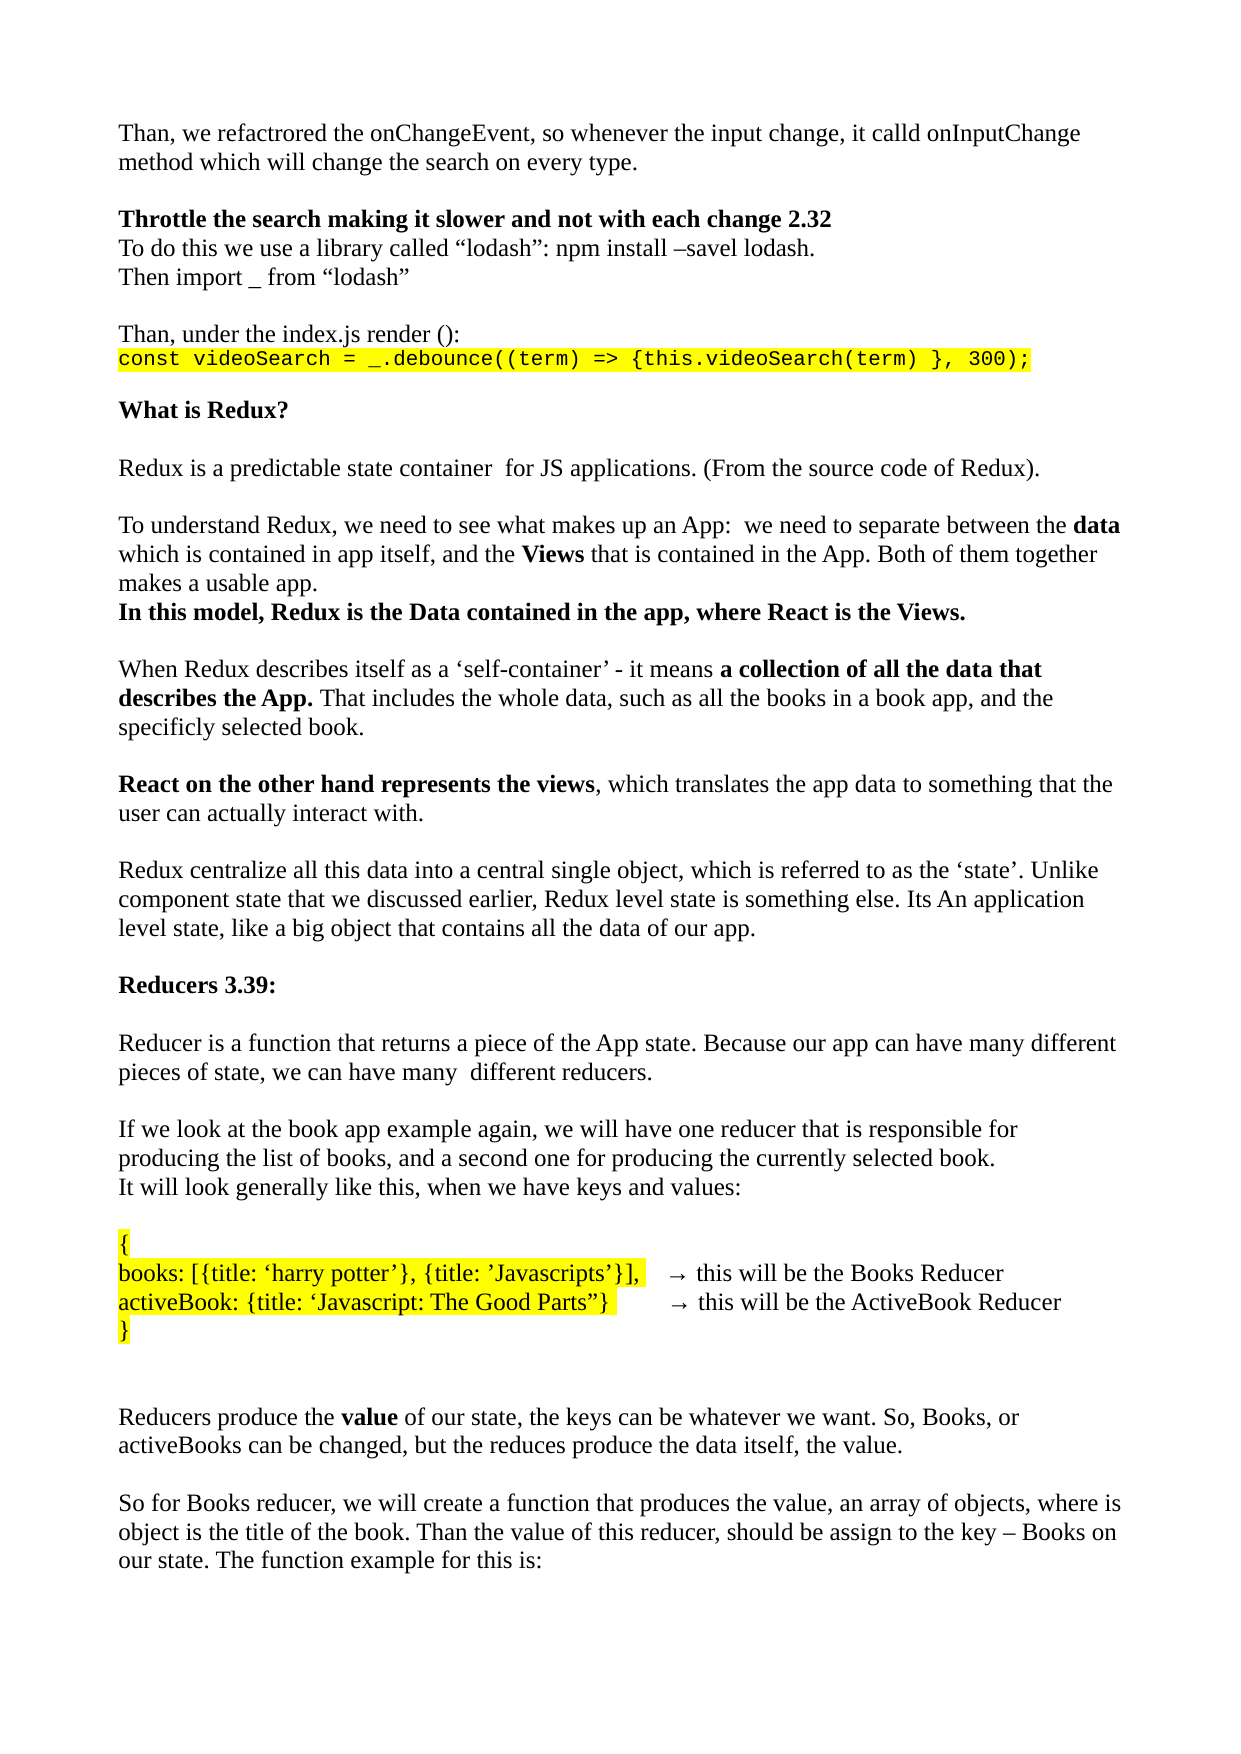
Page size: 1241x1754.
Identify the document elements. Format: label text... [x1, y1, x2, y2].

text Redux is a predictable state container for JS applications. (From the source code of Redux). [118, 453, 1122, 482]
text Reducer is a function that returns a piece of the App state. Because our app can have many different pieces of state, we can have many different reducers. [118, 1028, 1122, 1085]
text Than, under the index.js render (): [118, 319, 1122, 348]
text } [118, 1315, 1122, 1344]
text Then import _ from “lodash” [118, 262, 1122, 291]
text When Redux describes itself as a ‘self-container’ - it means a collection of all the data that describes the App. That includes the whole data, such as all the books in a book app, and the specificly selected book. [118, 654, 1122, 740]
text activeBook: {title: ‘Javascript: The Good Parts”} → this will be the ActiveBook Reducer [118, 1287, 1122, 1315]
text Reducers 3.39: [118, 970, 1122, 999]
text const videoSearch = _.debounce((term) => {this.videoSearch(term) }, 300); [118, 348, 1122, 372]
text What is Redux? [118, 395, 1122, 424]
text Than, we refactrored the onChangeEvent, so whenever the input change, it calld onInputChange method which will change the search on every type. [118, 118, 1122, 176]
text books: [{title: ‘harry potter’}, {title: ’Javascripts’}], → this will be the Books Reducer [118, 1258, 1122, 1287]
text So for Books reducer, we will create a function that produces the value, an array of objects, where is object is the title of the book. Than the value of this reducer, should be assign to the key – Books on our state. The function example for this is: [118, 1488, 1122, 1574]
text Reducers produce the value of our state, the keys can be whatever we want. So, Books, or activeBooks can be changed, but the reduces produce the data itself, the value. [118, 1402, 1122, 1459]
text Redux centralize all this data into a central single object, which is referred to as the ‘state’. Unlike component state that we discussed earlier, Redux level state is something else. Its An application level state, like a big object that contains all the data of our app. [118, 855, 1122, 942]
text In this model, Redux is the Data contained in the app, where React is the Views. [118, 597, 1122, 625]
text If we look at the book app example again, we will have one reducer that is responsible for producing the list of books, and a second one for producing the currently selected book. [118, 1114, 1122, 1172]
text It will look generally like this, when we have keys and values: [118, 1172, 1122, 1200]
text { [118, 1229, 1122, 1258]
text To understand Redux, we need to see what makes up an App: we need to separate between the data which is contained in app itself, and the Views that is contained in the App. Both of them together makes a usable app. [118, 510, 1122, 597]
text To do this we use a library called “lodash”: npm install –savel lodash. [118, 233, 1122, 262]
text React on the other hand represents the views, which translates the app data to something that the user can actually interact with. [118, 769, 1122, 827]
text Throttle the search making it slower and not with each change 2.32 [118, 204, 1122, 233]
